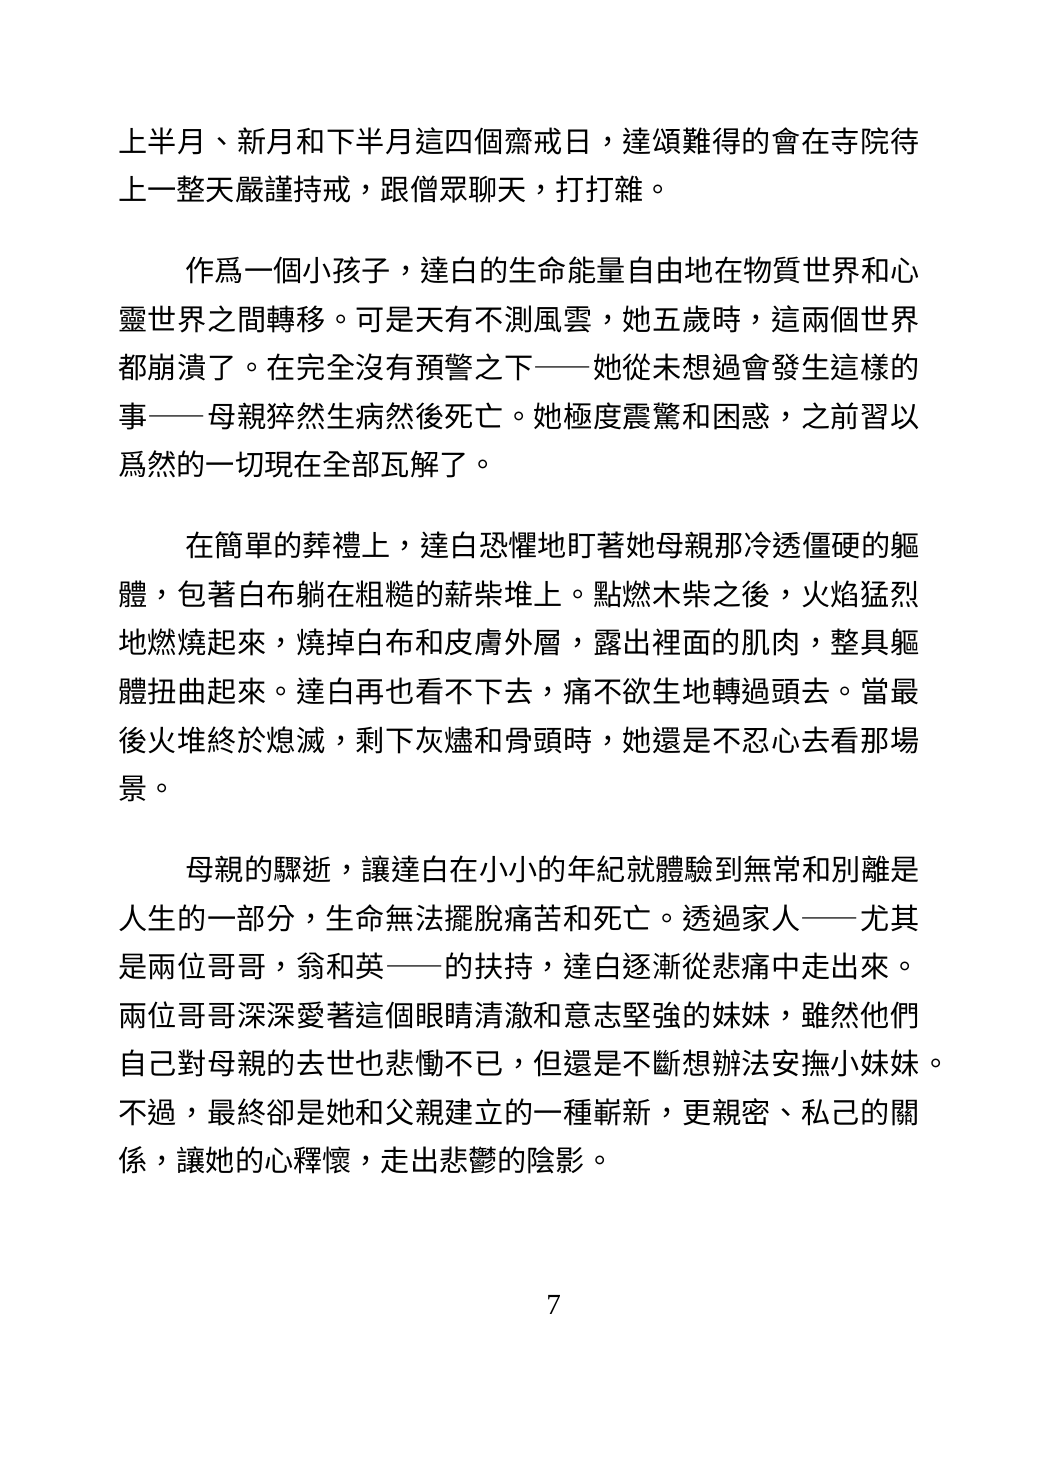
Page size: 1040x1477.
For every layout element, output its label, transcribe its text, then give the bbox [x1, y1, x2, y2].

text 達白常常看到父親如何恭敬出家人，那是一種出自內心，坦誠尊重，熱忱虔誠的態度，跟面對高官那種緊張、警戒的尊敬不一樣。每天早上，達白和母親把包在香蕉葉裏的糯米飯和咖喱放進出家人的缽裏，父親則伴隨在托缽的僧人後面，僧人接受供養時他會如法地陪侍在旁，隨時照應，一直跟到鄉村的邊緣，然後再幫忙把盛滿食物的缽搬回寺院。在每個月的滿月、上半月、新月和下半月這四個齋戒日，達頌難得的會在寺院待上一整天嚴謹持戒，跟僧眾聊天，打打雜。 [118, 118, 921, 209]
text 作爲一個小孩子，達白的生命能量自由地在物質世界和心靈世界之間轉移。可是天有不測風雲，她五歲時，這兩個世界都崩潰了。在完全沒有預警之下——她從未想過會發生這樣的事——母親猝然生病然後死亡。她極度震驚和困惑，之前習以爲然的一切現在全部瓦解了。 [118, 248, 921, 484]
text 在簡單的葬禮上，達白恐懼地盯著她母親那冷透僵硬的軀體，包著白布躺在粗糙的薪柴堆上。點燃木柴之後，火焰猛烈地燃燒起來，燒掉白布和皮膚外層，露出裡面的肌肉，整具軀體扭曲起來。達白再也看不下去，痛不欲生地轉過頭去。當最後火堆終於熄滅，剩下灰燼和骨頭時，她還是不忍心去看那場景。 [118, 523, 921, 808]
text 母親的驟逝，讓達白在小小的年紀就體驗到無常和別離是人生的一部分，生命無法擺脫痛苦和死亡。透過家人——尤其是兩位哥哥，翁和英——的扶持，達白逐漸從悲痛中走出來。兩位哥哥深深愛著這個眼睛清澈和意志堅強的妹妹，雖然他們自己對母親的去世也悲慟不已，但還是不斷想辦法安撫小妹妹。不過，最終卻是她和父親建立的一種嶄新，更親密、私己的關係，讓她的心釋懷，走出悲鬱的陰影。 [118, 847, 921, 1180]
